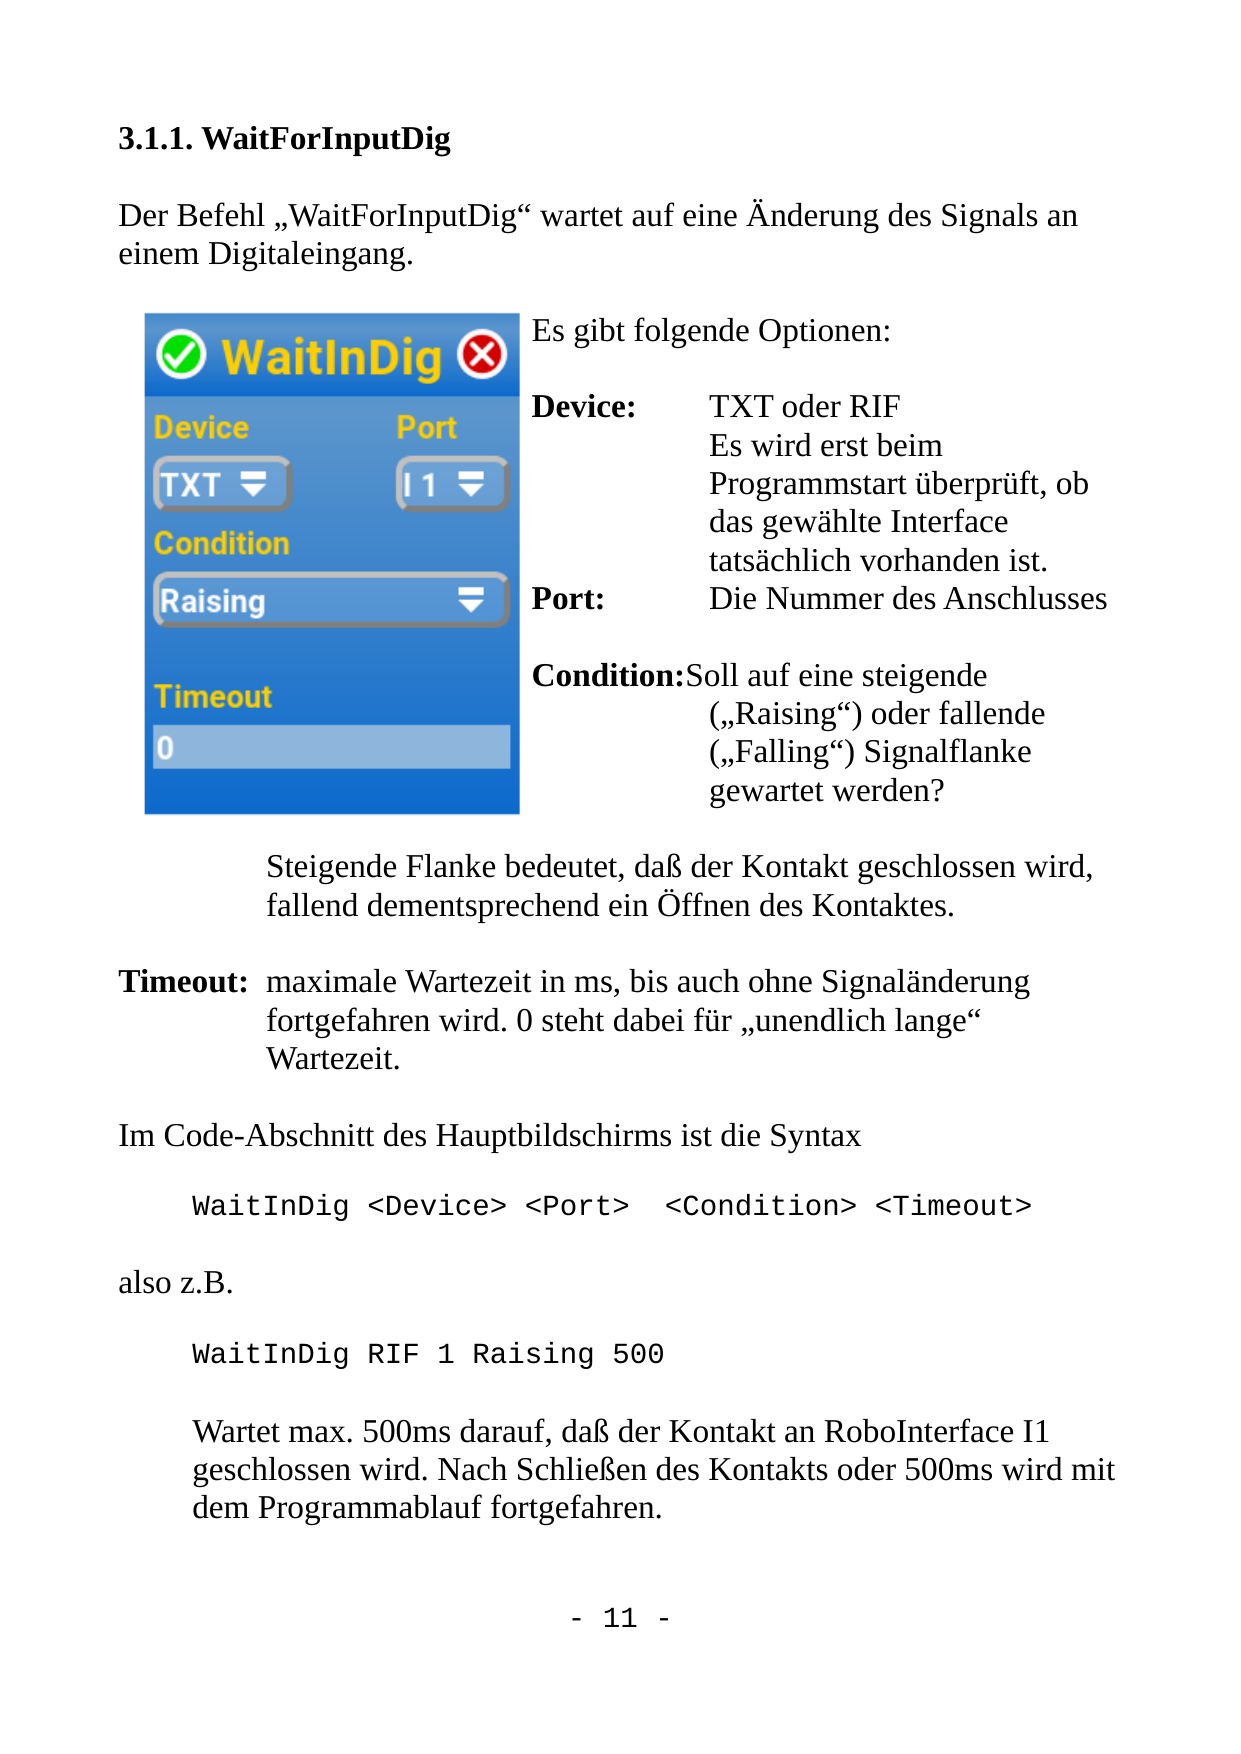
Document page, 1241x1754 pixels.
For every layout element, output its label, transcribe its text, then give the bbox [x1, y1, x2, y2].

text WaitInDig <Device> <Port> <Condition> <Timeout> [118, 1191, 1122, 1224]
text [118, 386, 144, 425]
text Es wird erst beim Programmstart überprüft, ob das gewählte Interface tatsächlich vorhanden ist. [520, 425, 1122, 578]
text Device: TXT oder RIF [520, 386, 1122, 425]
text Im Code-Abschnitt des Hauptbildschirms ist die Syntax [118, 1115, 1122, 1153]
text Condition:Soll auf eine steigende („Raising“) oder fallende („Falling“) Signalflanke gewartet werden? [520, 655, 1122, 808]
text Steigende Flanke bedeutet, daß der Kontakt geschlossen wird, fallend dementsprechend ein Öffnen des Kontaktes. [118, 846, 1122, 923]
text also z.B. [118, 1263, 1122, 1301]
text [118, 578, 144, 616]
text Port: Die Nummer des Anschlusses [520, 578, 1122, 616]
text [118, 655, 144, 808]
picture [144, 312, 520, 816]
text Wartet max. 500ms darauf, daß der Kontakt an RoboInterface I1 geschlossen wird. Nach Schließen des Kontakts oder 500ms wird mit dem Programmablauf fortgefahren. [118, 1411, 1122, 1526]
text WaitInDig RIF 1 Raising 500 [118, 1339, 1122, 1372]
text Der Befehl „WaitForInputDig“ wartet auf eine Änderung des Signals an einem Digitaleingang. [118, 195, 1122, 271]
text [118, 425, 144, 578]
text 3.1.1. WaitForInputDig [118, 118, 1122, 156]
text Timeout: maximale Wartezeit in ms, bis auch ohne Signaländerung fortgefahren wird. 0 steht dabei für „unendlich lange“ Wartezeit. [118, 961, 1122, 1076]
text Es gibt folgende Optionen: [118, 310, 1122, 348]
